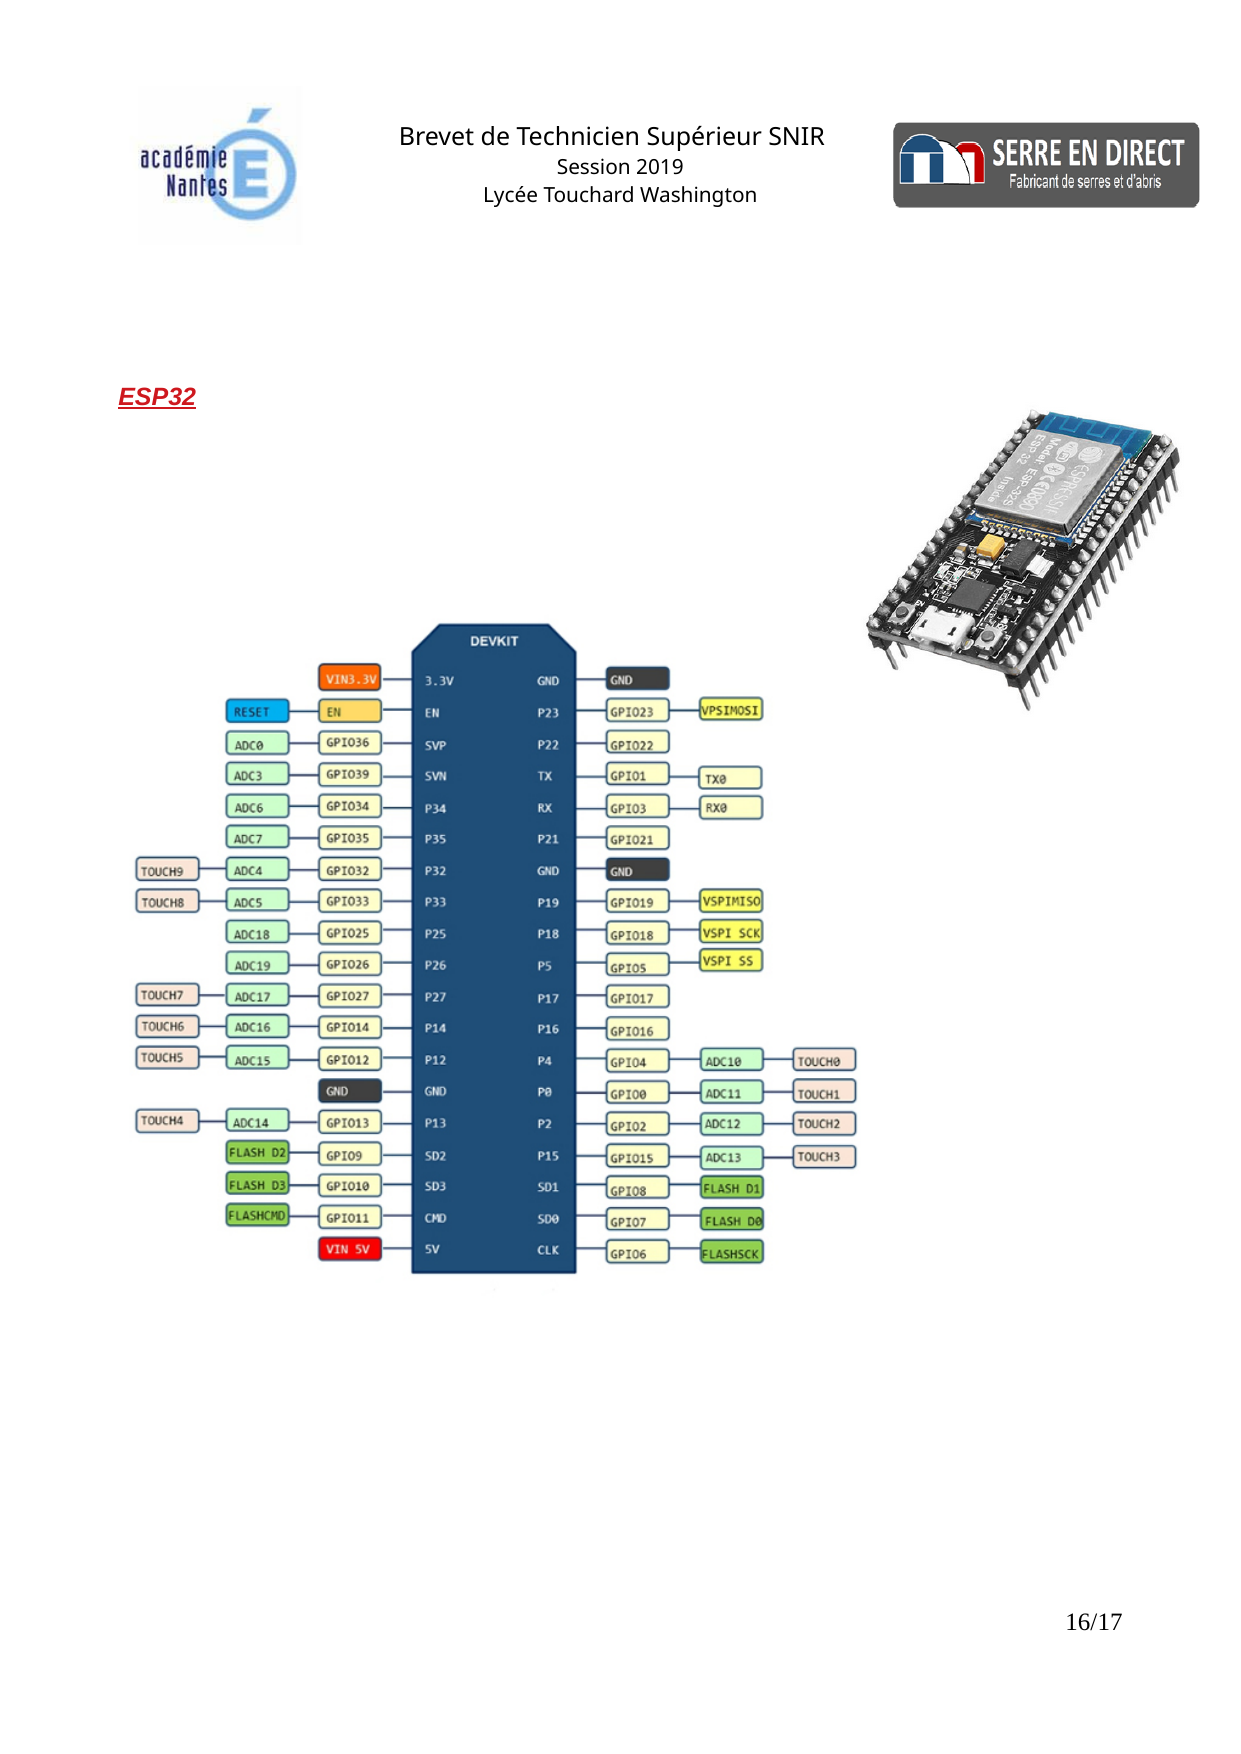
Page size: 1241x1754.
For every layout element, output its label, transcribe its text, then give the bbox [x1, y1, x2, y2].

text ESP32 [118, 382, 845, 411]
picture [113, 86, 322, 248]
picture [56, 368, 1189, 1341]
picture [888, 120, 1203, 212]
